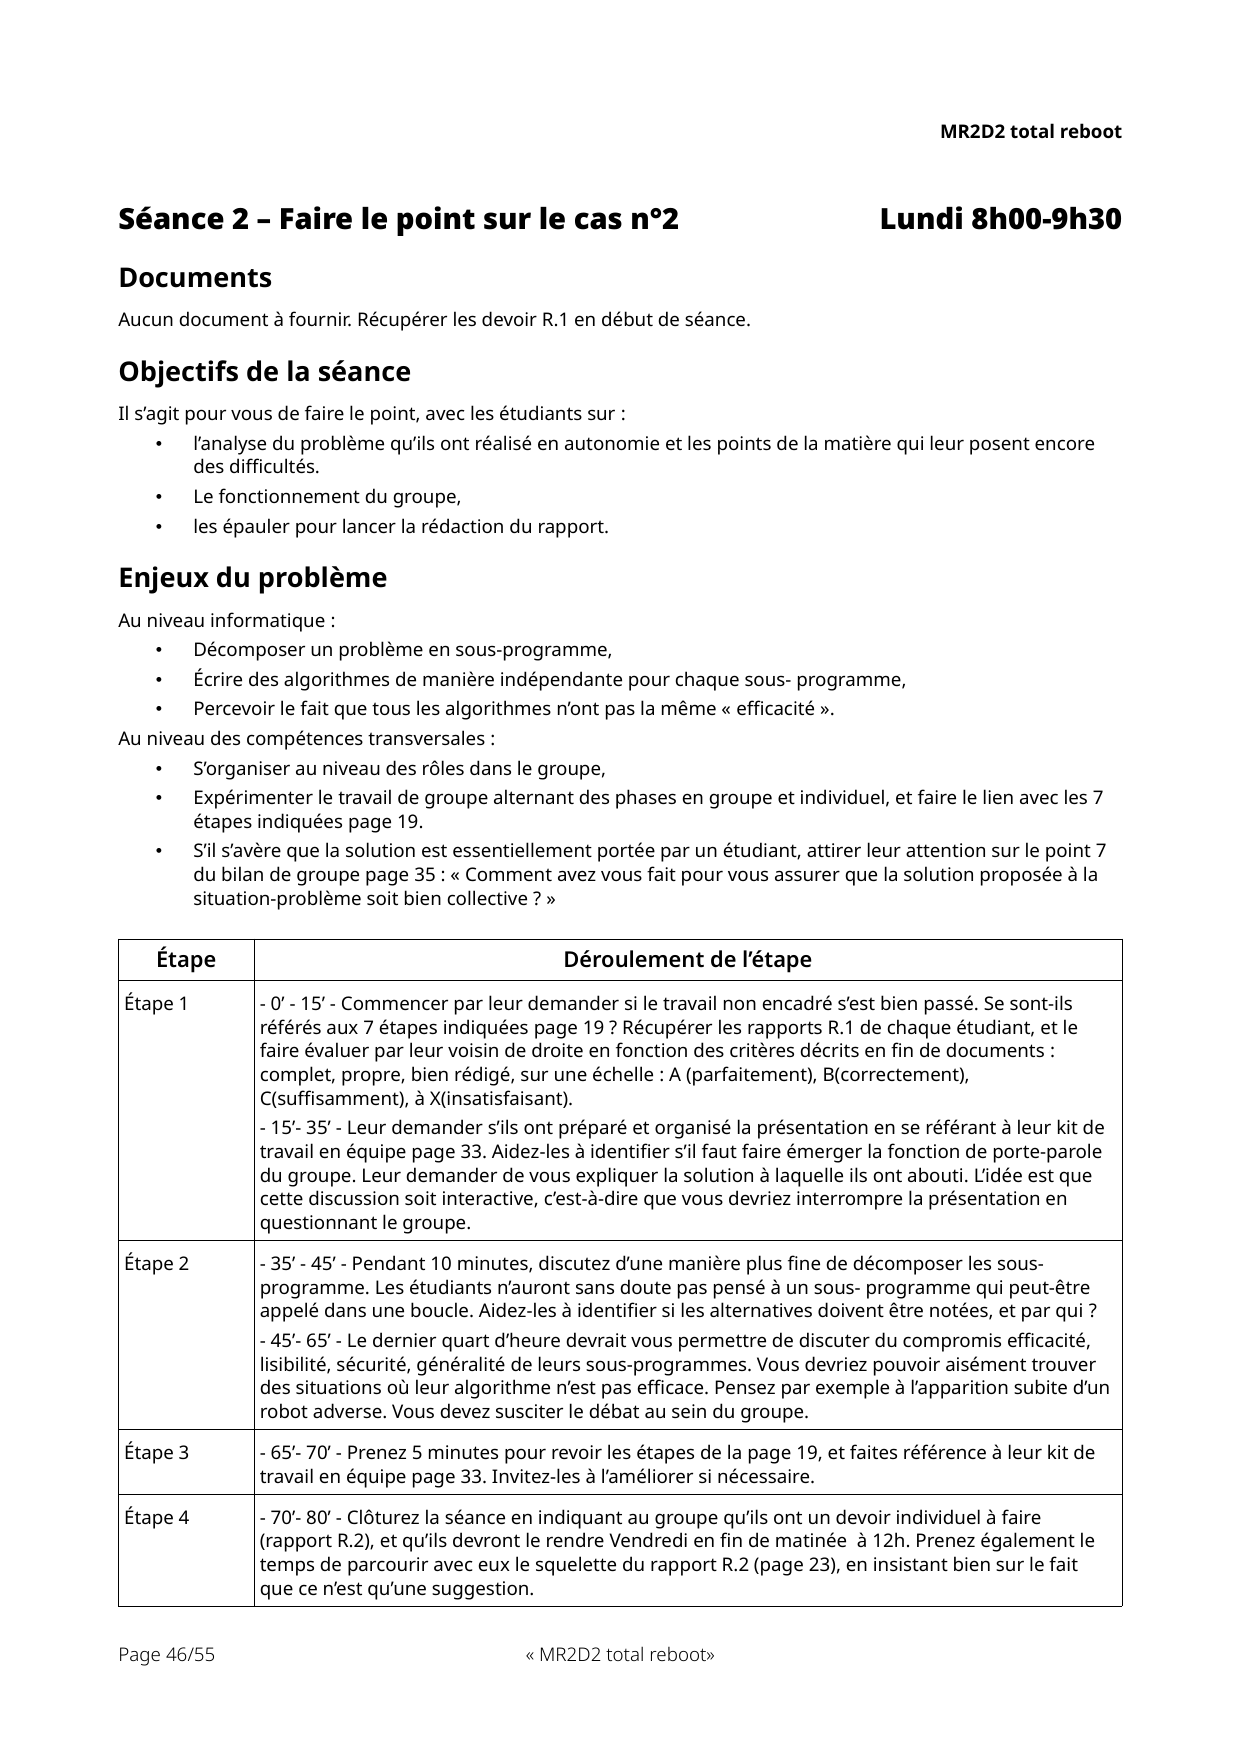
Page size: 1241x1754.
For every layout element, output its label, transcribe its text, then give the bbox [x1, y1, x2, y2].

text Au niveau informatique : [118, 608, 1122, 632]
list S’il s’avère que la solution est essentiellement portée par un étudiant, attirer leur attention sur le point 7 du bilan de groupe page 34 : « Comment avez vous fait pour vous assurer que la solution proposée à la situation-problème soit bien collective ? » [156, 839, 1122, 910]
table_cell Étape 4 [119, 1495, 254, 1606]
subtitle Enjeux du problème [118, 559, 1122, 596]
list Percevoir le fait que tous les algorithmes n’ont pas la même « efficacité ». [156, 697, 1122, 721]
table_cell - 35’ - 45’ - Pendant 10 minutes, discutez d’une manière plus fine de décomposer les sous-programme. Les étudiants n’auront sans doute pas pensé à un sous- programme qui peut-être appelé dans une boucle. Aidez-les à identifier si les alternatives doivent être notées, et par qui ? - 45’- 65’ - Le dernier quart d’heure devrait vous permettre de discuter du compromis efficacité, lisibilité, sécurité, généralité de leurs sous-programmes. Vous devriez pouvoir aisément trouver des situations où leur algorithme n’est pas efficace. Pensez par exemple à l’apparition subite d’un robot adverse. Vous devez susciter le débat au sein du groupe. [255, 1241, 1122, 1429]
list Décomposer un problème en sous-programme, [156, 638, 1122, 661]
subtitle Documents [118, 259, 1122, 296]
table_header Déroulement de l’étape [255, 940, 1122, 980]
list S’organiser au niveau des rôles dans le groupe, [156, 756, 1122, 780]
list Le fonctionnement du groupe, [156, 485, 1122, 508]
table_cell - 0’ - 15’ - Commencer par leur demander si le travail non encadré s’est bien passé. Se sont-ils référés aux 7 étapes indiquées page 19 ? Récupérer les rapports R.1 de chaque étudiant, et le faire évaluer par leur voisin de droite en fonction des critères décrits en fin de documents : complet, propre, bien rédigé, sur une échelle : A (parfaitement), B(correctement), C(suffisamment), à X(insatisfaisant). - 15’- 35’ - Leur demander s’ils ont préparé et organisé la présentation en se référant à leur kit de travail en équipe page 32. Aidez-les à identifier s’il faut faire émerger la fonction de porte-parole du groupe. Leur demander de vous expliquer la solution à laquelle ils ont abouti. L’idée est que cette discussion soit interactive, c’est-à-dire que vous devriez interrompre la présentation en questionnant le groupe. [255, 981, 1122, 1240]
list Écrire des algorithmes de manière indépendante pour chaque sous- programme, [156, 667, 1122, 691]
text Il s’agit pour vous de faire le point, avec les étudiants sur : [118, 402, 1122, 426]
table_cell - 70’- 80’ - Clôturez la séance en indiquant au groupe qu’ils ont un devoir individuel à faire (rapport R.2), et qu’ils devront le rendre Vendredi en fin de matinée à 12h. Prenez également le temps de parcourir avec eux le squelette du rapport R.2 (page 22), en insistant bien sur le fait que ce n’est qu’une suggestion. On peut, une fois encore, leur demander comment ils se sentent à l’issus de cette séance. [255, 1495, 1122, 1606]
list l’analyse du problème qu’ils ont réalisé en autonomie et les points de la matière qui leur posent encore des difficultés. [156, 431, 1122, 479]
table_header Étape [119, 940, 254, 980]
table_cell Étape 2 [119, 1241, 254, 1429]
list Expérimenter le travail de groupe alternant des phases en groupe et individuel, et faire le lien avec les 7 étapes indiquées page 19. [156, 786, 1122, 833]
list les épauler pour lancer la rédaction du rapport. [156, 514, 1122, 538]
table_cell - 65’- 70’ - Prenez 5 minutes pour revoir les étapes de la page 19, et faites référence à leur kit de travail en équipe page 32. Invitez-les à l’améliorer si nécessaire. [255, 1430, 1122, 1493]
subtitle Objectifs de la séance [118, 352, 1122, 389]
table_cell Étape 3 [119, 1430, 254, 1493]
table_cell Étape 1 [119, 981, 254, 1240]
text Au niveau des compétences transversales : [118, 726, 1122, 750]
subtitle Séance 2 – Faire le point sur le cas n°2 Lundi 8h00-9h30 [118, 198, 1122, 238]
text Aucun document à fournir. Récupérer les devoir R.1 en début de séance. [118, 308, 1122, 332]
